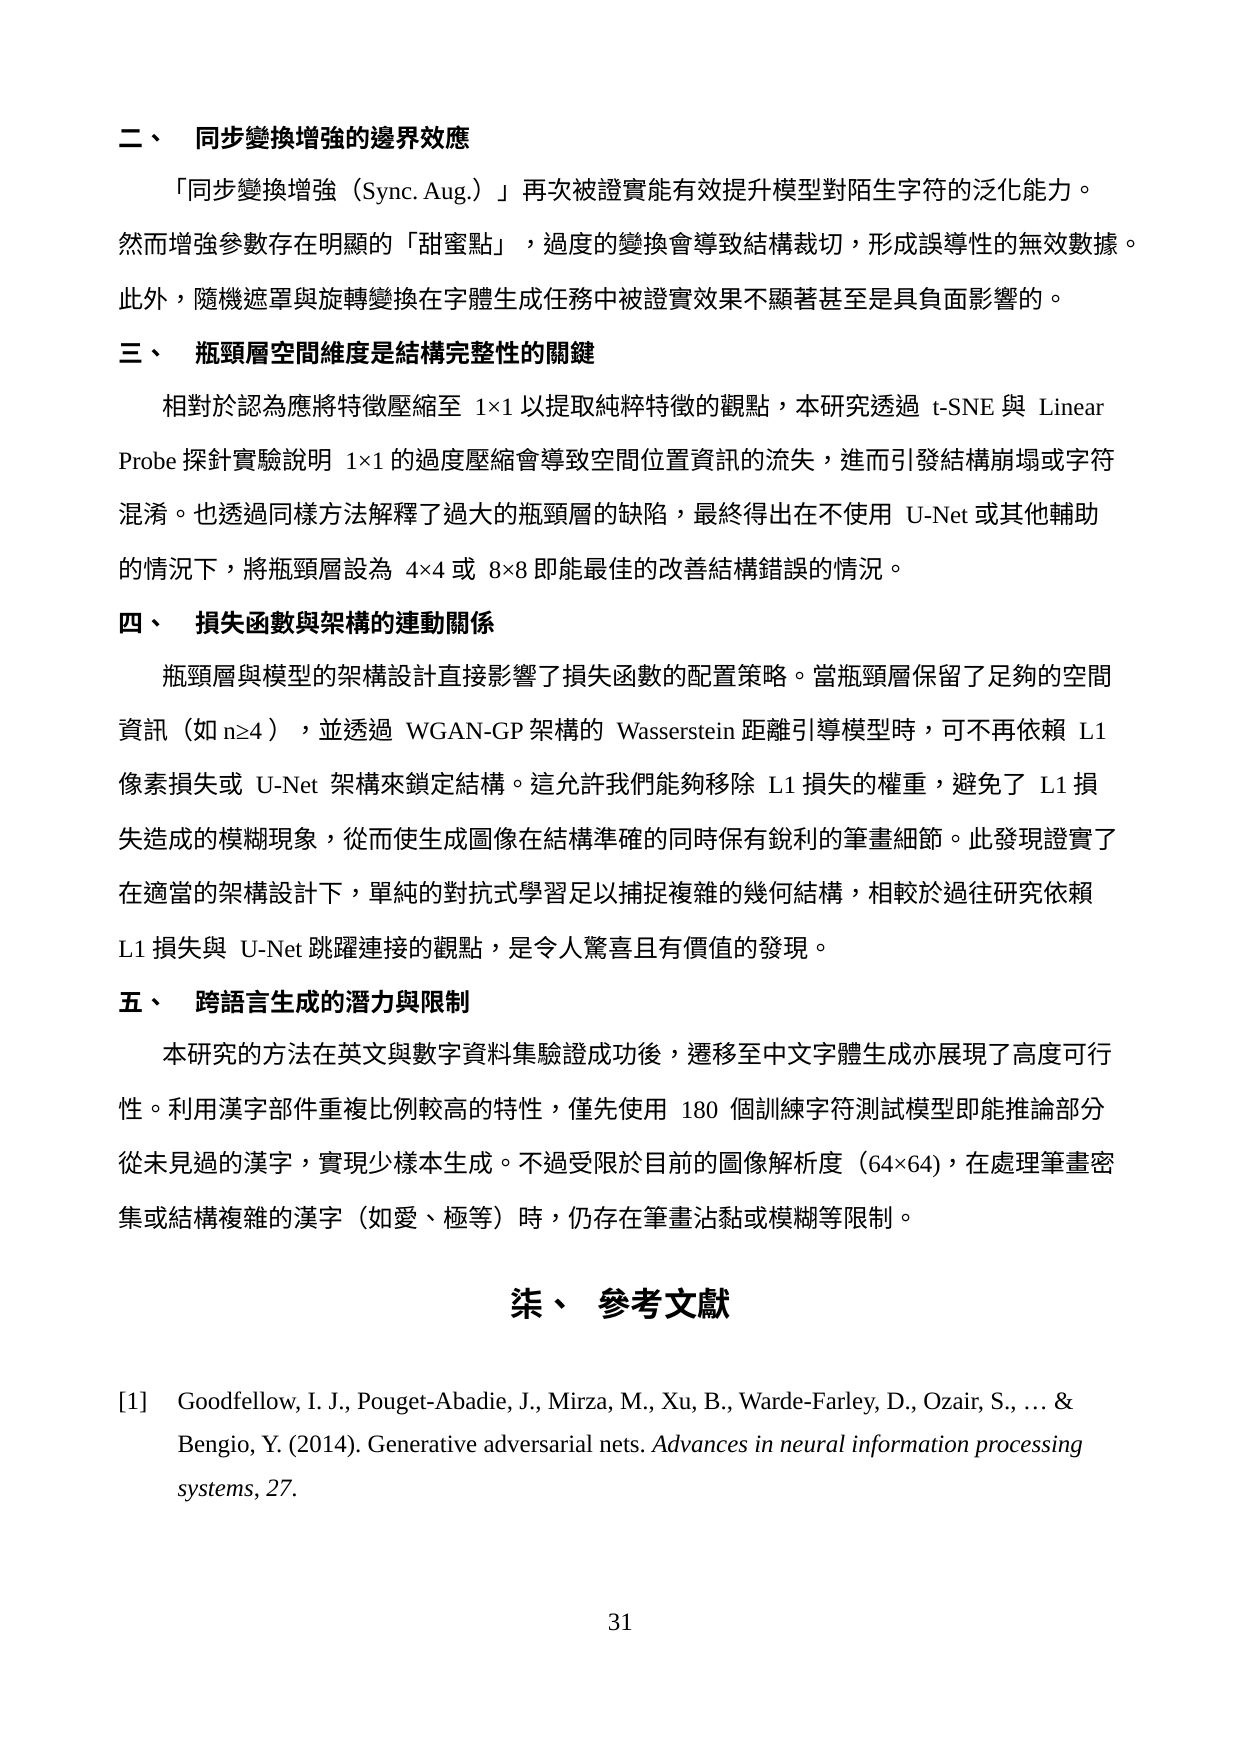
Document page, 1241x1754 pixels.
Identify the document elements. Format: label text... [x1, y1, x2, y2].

text 本研究的方法在英文與數字資料集驗證成功後，遷移至中文字體生成亦展現了高度可行性。利用漢字部件重複比例較高的特性，僅先使用 180 個訓練字符測試模型即能推論部分從未見過的漢字，實現少樣本生成。不過受限於目前的圖像解析度（64×64)，在處理筆畫密集或結構複雜的漢字（如愛、極等）時，仍存在筆畫沾黏或模糊等限制。 [118, 1035, 1122, 1234]
subtitle 瓶頸層空間維度是結構完整性的關鍵 [118, 334, 1122, 370]
text 瓶頸層與模型的架構設計直接影響了損失函數的配置策略。當瓶頸層保留了足夠的空間資訊（如n≥4 ），並透過 WGAN-GP 架構的 Wasserstein 距離引導模型時，可不再依賴 L1 像素損失或 U-Net 架構來鎖定結構。這允許我們能夠移除 L1 損失的權重，避免了 L1 損失造成的模糊現象，從而使生成圖像在結構準確的同時保有銳利的筆畫細節。此發現證實了在適當的架構設計下，單純的對抗式學習足以捕捉複雜的幾何結構，相較於過往研究依賴 L1 損失與 U-Net 跳躍連接的觀點，是令人驚喜且有價值的發現。 [118, 656, 1122, 964]
subtitle 同步變換增強的邊界效應 [118, 118, 1122, 154]
subtitle 參考文獻 [118, 1277, 1122, 1326]
subtitle 跨語言生成的潛力與限制 [118, 982, 1122, 1019]
list Goodfellow, I. J., Pouget-Abadie, J., Mirza, M., Xu, B., Warde-Farley, D., Ozair, S., … & Bengio, Y. (2014). Generative adversarial nets. Advances in neural information processing systems, 27. [118, 1386, 1122, 1501]
subtitle 損失函數與架構的連動關係 [118, 604, 1122, 640]
text 相對於認為應將特徵壓縮至 1×1 以提取純粹特徵的觀點，本研究透過 t-SNE 與 Linear Probe 探針實驗說明 1×1 的過度壓縮會導致空間位置資訊的流失，進而引發結構崩塌或字符混淆。也透過同樣方法解釋了過大的瓶頸層的缺陷，最終得出在不使用 U-Net 或其他輔助的情況下，將瓶頸層設為 4×4 或 8×8 即能最佳的改善結構錯誤的情況。 [118, 386, 1122, 586]
text 「同步變換增強（Sync. Aug.）」再次被證實能有效提升模型對陌生字符的泛化能力。然而增強參數存在明顯的「甜蜜點」，過度的變換會導致結構裁切，形成誤導性的無效數據。此外，隨機遮罩與旋轉變換在字體生成任務中被證實效果不顯著甚至是具負面影響的。 [118, 171, 1122, 316]
